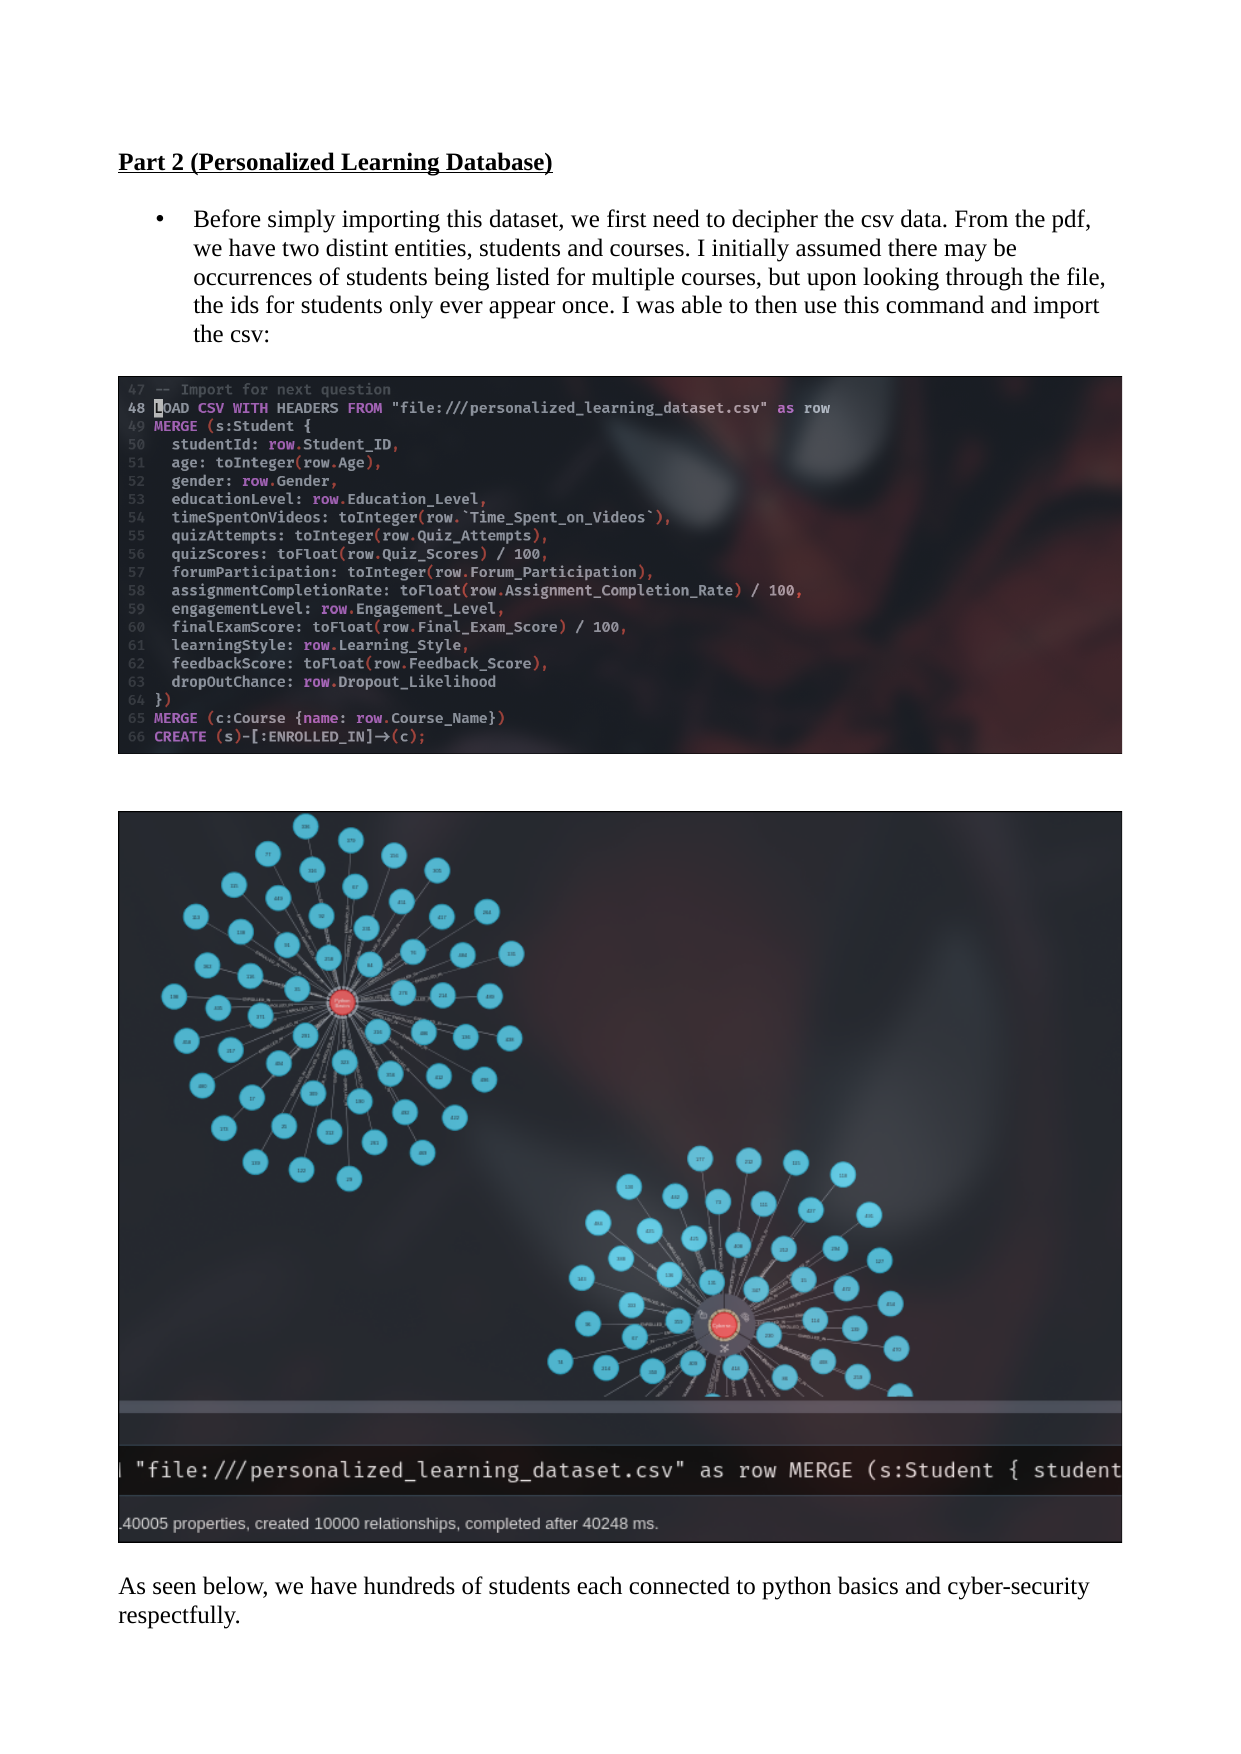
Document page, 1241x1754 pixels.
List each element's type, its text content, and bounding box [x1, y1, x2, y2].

picture [118, 376, 1123, 754]
text As seen below, we have hundreds of students each connected to python basics and cyber-security respectfully. [118, 1571, 1122, 1628]
text Part 2 (Personalized Learning Database) [118, 147, 1122, 176]
picture [118, 811, 1123, 1543]
list Before simply importing this dataset, we first need to decipher the csv data. From the pdf, we have two distint entities, students and courses. I initially assumed there may be occurrences of students being listed for multiple courses, but upon looking through the file, the ids for students only ever appear once. I was able to then use this command and import the csv: [156, 204, 1122, 348]
